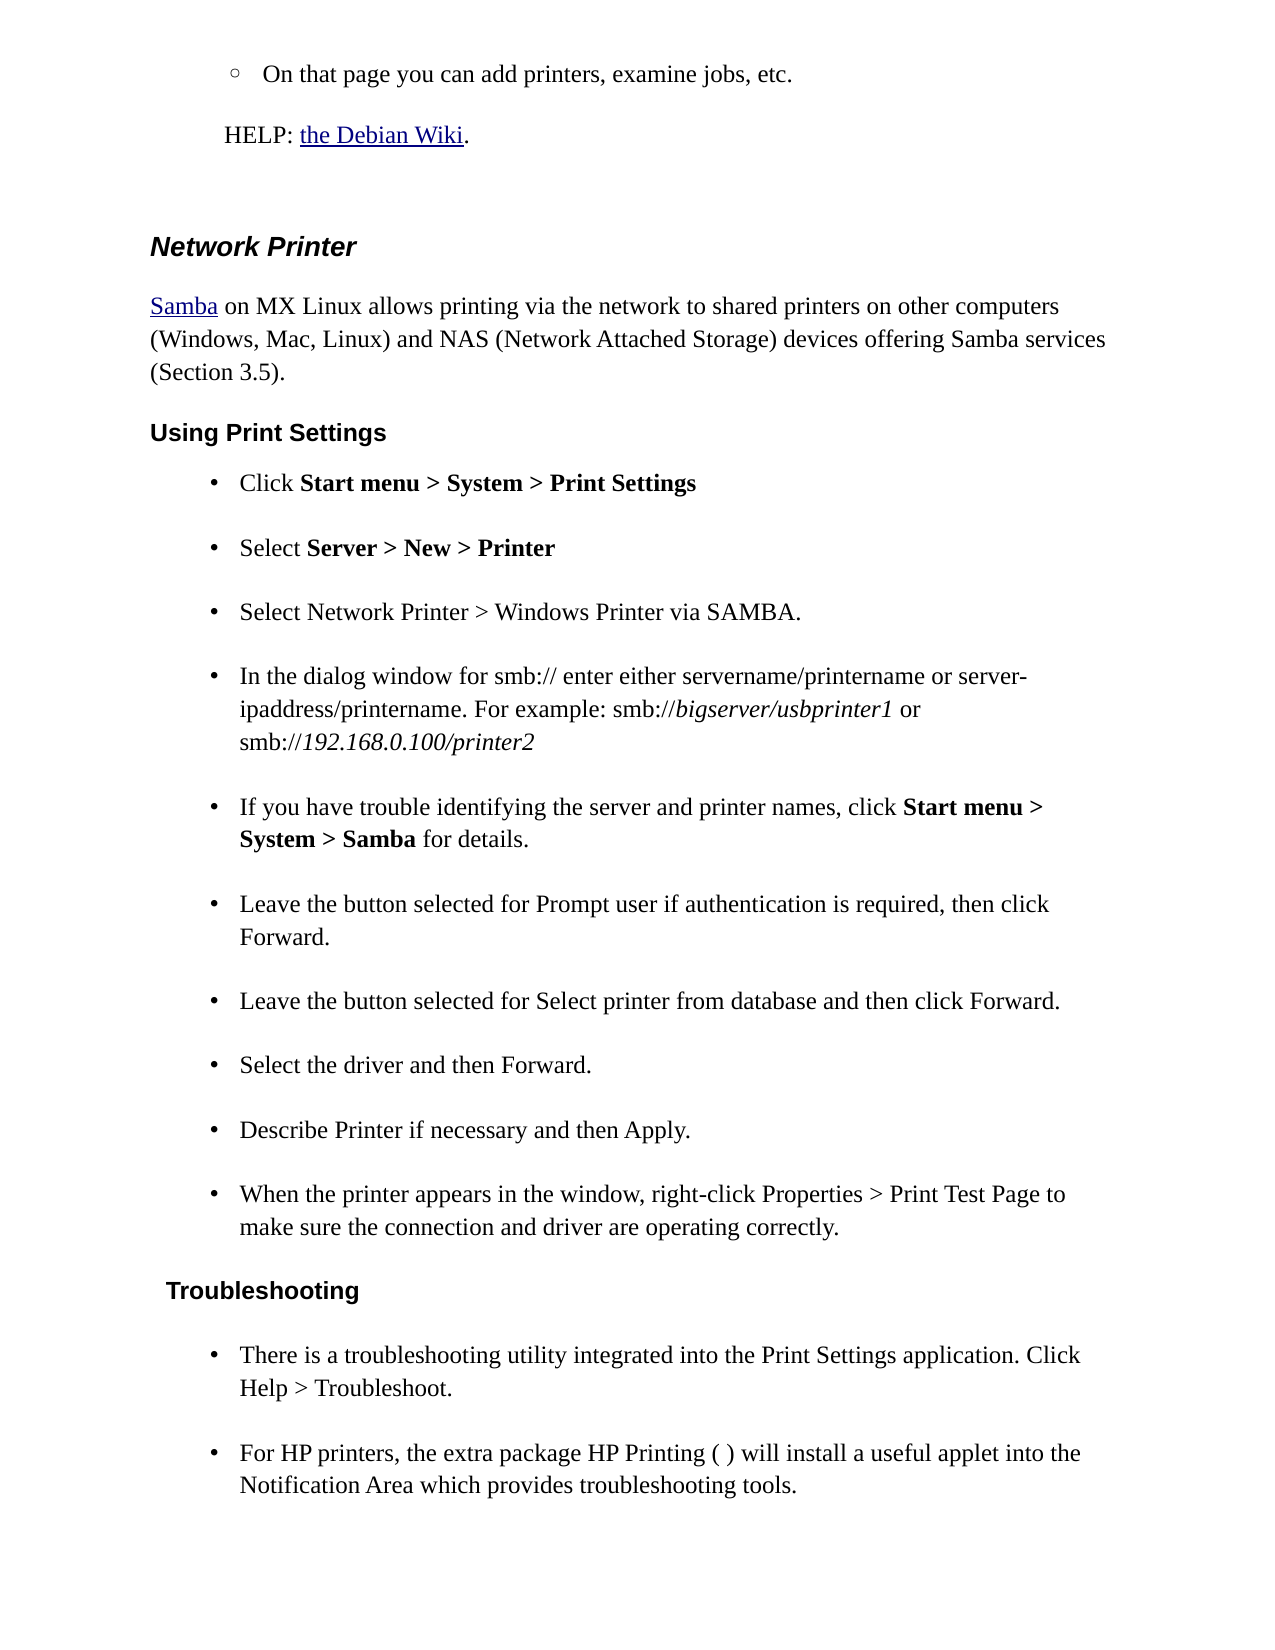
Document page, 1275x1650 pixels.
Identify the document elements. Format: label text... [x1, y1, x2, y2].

subtitle Network Printer [150, 231, 1125, 263]
list Leave the button selected for Prompt user if authentication is required, then click Forward. [210, 889, 1109, 951]
list Select the driver and then Forward. [210, 1050, 1109, 1079]
list When the printer appears in the window, right-click Properties > Print Test Page to make sure the connection and driver are operating correctly. [210, 1179, 1109, 1241]
list There is a troubleshooting utility integrated into the Print Settings application. Click Help > Troubleshoot. [210, 1340, 1109, 1402]
list Leave the button selected for Select printer from database and then click Forward. [210, 986, 1109, 1015]
list Click Start menu > System > Print Settings [210, 468, 1109, 497]
list In the dialog window for smb:// enter either servername/printername or server-ipaddress/printername. For example: smb://bigserver/usbprinter1 or smb://192.168.0.100/printer2 [210, 661, 1109, 756]
subtitle Using Print Settings [150, 418, 1125, 447]
list Select Network Printer > Windows Printer via SAMBA. [210, 597, 1109, 626]
list Describe Printer if necessary and then Apply. [210, 1115, 1109, 1143]
text Samba on MX Linux allows printing via the network to shared printers on other computers (Windows, Mac, Linux) and NAS (Network Attached Storage) devices offering Samba services (Section 3.5). [150, 291, 1125, 386]
text HELP: the Debian Wiki. [150, 120, 1125, 149]
list On that page you can add printers, examine jobs, etc. [225, 59, 1125, 88]
list For HP printers, the extra package HP Printing ( ) will install a useful applet into the Notification Area which provides troubleshooting tools. [210, 1438, 1109, 1499]
list Select Server > New > Printer [210, 533, 1109, 561]
text Troubleshooting [166, 1276, 1109, 1305]
list If you have trouble identifying the server and printer names, click Start menu > System > Samba for details. [210, 792, 1109, 853]
